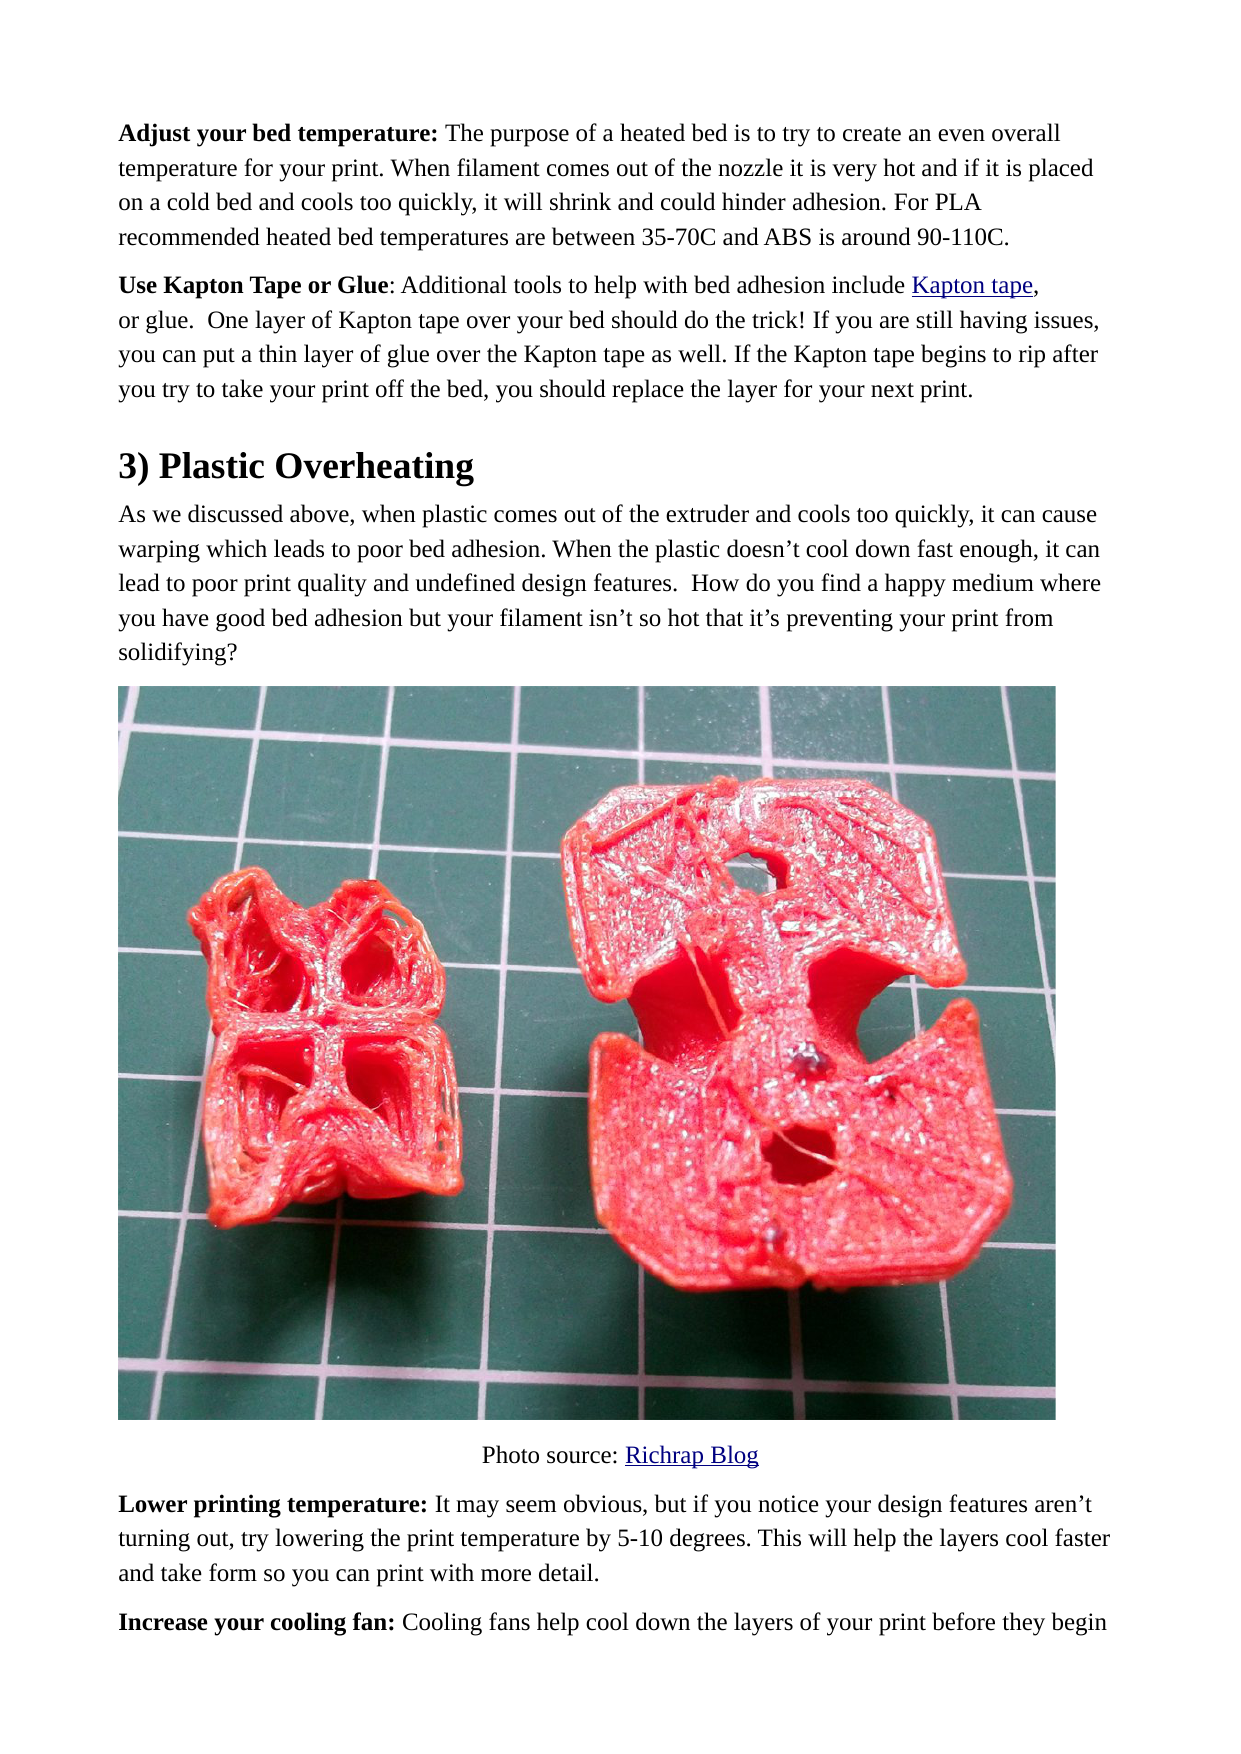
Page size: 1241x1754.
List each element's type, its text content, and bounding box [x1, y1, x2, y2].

subtitle 3) Plastic Overheating [118, 444, 1122, 487]
text Adjust your bed temperature: The purpose of a heated bed is to try to create an even overall temperature for your print. When filament comes out of the nozzle it is very hot and if it is placed on a cold bed and cools too quickly, it will shrink and could hinder adhesion. For PLA recommended heated bed temperatures are between 35-70C and ABS is around 90-110C. [118, 118, 1122, 250]
text As we discussed above, when plastic comes out of the extruder and cools too quickly, it can cause warping which leads to poor bed adhesion. When the plastic doesn’t cool down fast enough, it can lead to poor print quality and undefined design features. How do you find a happy medium where you have good bed adhesion but your filament isn’t so hot that it’s preventing your print from solidifying? [118, 499, 1122, 666]
text Use Kapton Tape or Glue: Additional tools to help with bed adhesion include Kapton tape, or glue. One layer of Kapton tape over your bed should do the trick! If you are still having issues, you can put a thin layer of glue over the Kapton tape as well. If the Kapton tape begins to rip after you try to take your print off the bed, you should replace the layer for your next print. [118, 271, 1122, 403]
text Photo source: Richrap Blog [118, 1440, 1122, 1468]
text Increase your cooling fan: Cooling fans help cool down the layers of your print before they begin [118, 1607, 1122, 1636]
picture [118, 686, 1056, 1420]
text Lower printing temperature: It may seem obvious, but if you notice your design features aren’t turning out, try lowering the print temperature by 5-10 degrees. This will help the layers cool faster and take form so you can print with more detail. [118, 1489, 1122, 1586]
